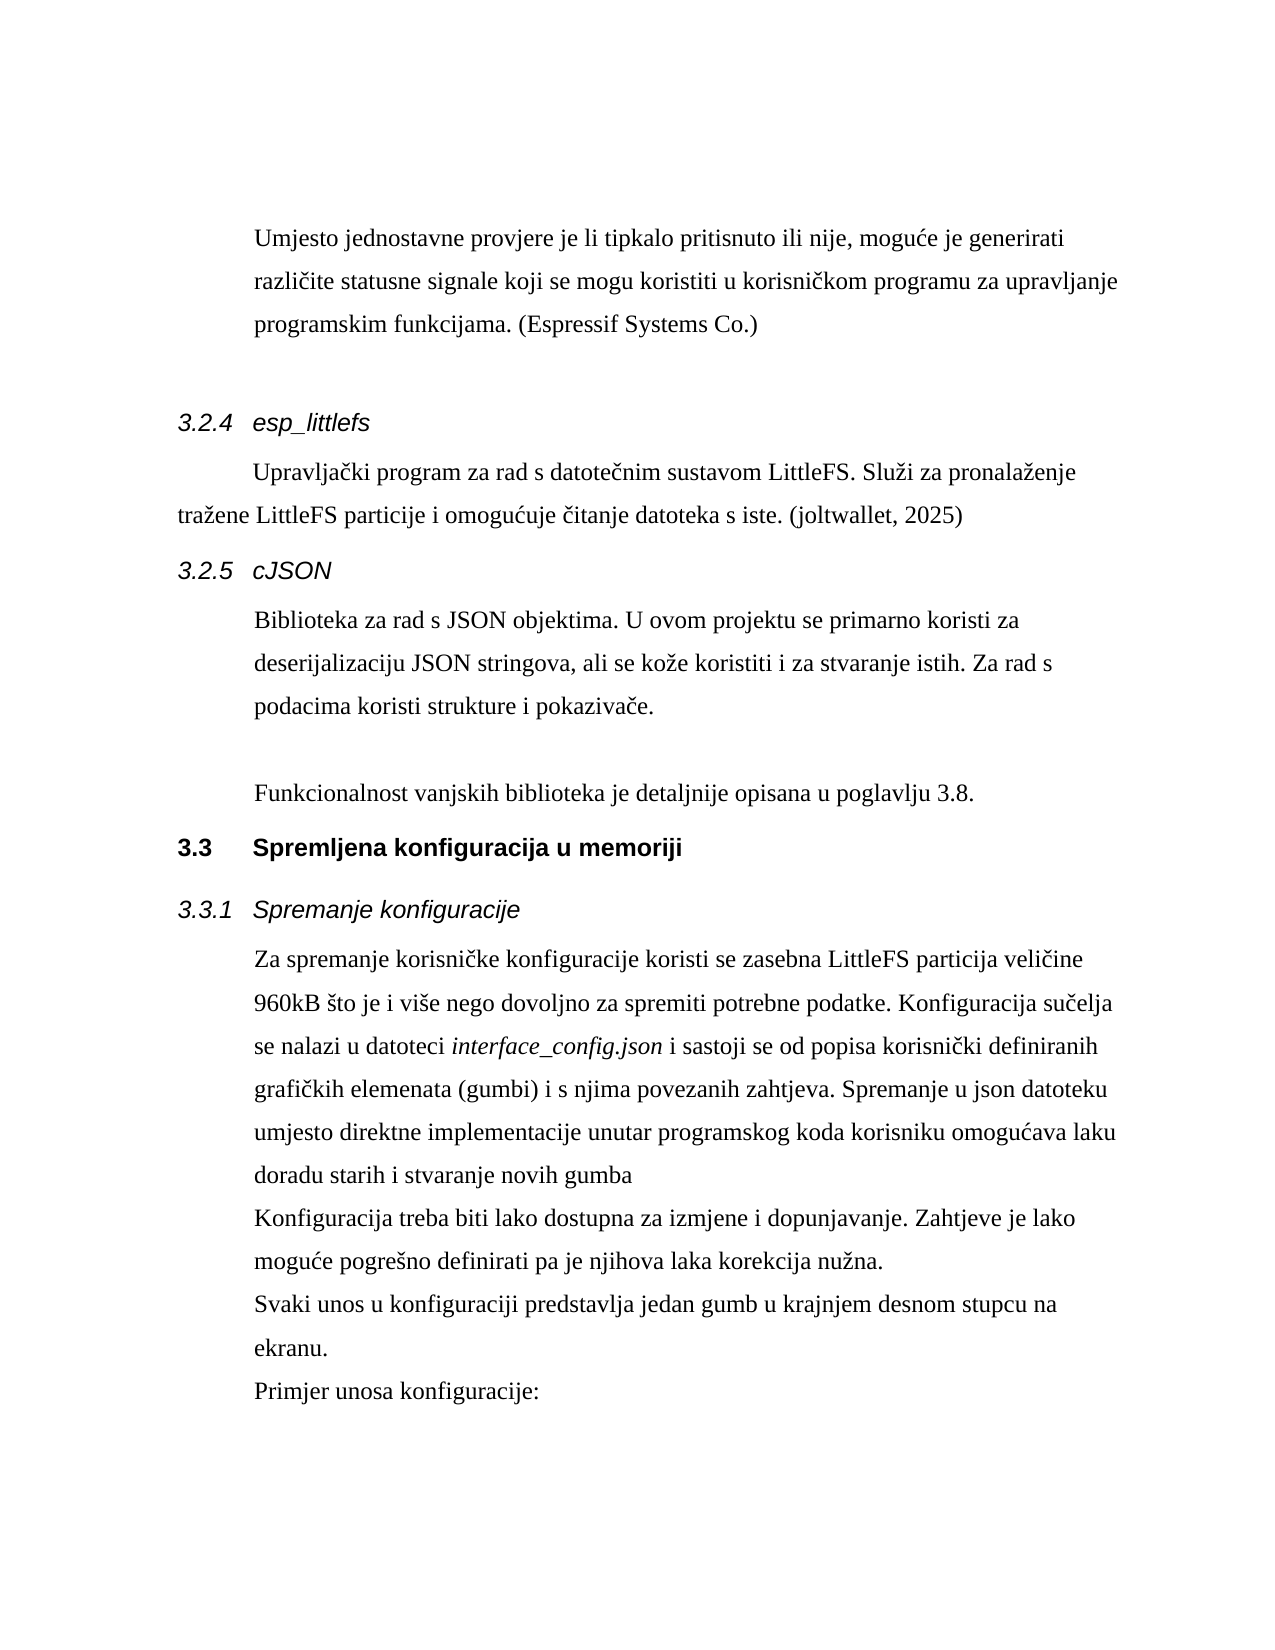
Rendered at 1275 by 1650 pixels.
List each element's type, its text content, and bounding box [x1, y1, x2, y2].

text Konfiguracija treba biti lako dostupna za izmjene i dopunjavanje. Zahtjeve je lako moguće pogrešno definirati pa je njihova laka korekcija nužna. [254, 1203, 1127, 1275]
text Primjer unosa konfiguracije: [254, 1376, 1127, 1404]
text Funkcionalnost vanjskih biblioteka je detaljnije opisana u poglavlju 3.8. [254, 778, 1127, 806]
subtitle Spremanje konfiguracije [177, 895, 1127, 924]
text Biblioteka za rad s JSON objektima. U ovom projektu se primarno koristi za deserijalizaciju JSON stringova, ali se kože koristiti i za stvaranje istih. Za rad s podacima koristi strukture i pokazivače. [254, 605, 1127, 720]
text Umjesto jednostavne provjere je li tipkalo pritisnuto ili nije, moguće je generirati različite statusne signale koji se mogu koristiti u korisničkom programu za upravljanje programskim funkcijama. (Espressif Systems Co.) [254, 223, 1127, 338]
subtitle cJSON [177, 556, 1127, 584]
text Za spremanje korisničke konfiguracije koristi se zasebna LittleFS particija veličine 960kB što je i više nego dovoljno za spremiti potrebne podatke. Konfiguracija sučelja se nalazi u datoteci interface_config.json i sastoji se od popisa korisnički definiranih grafičkih elemenata (gumbi) i s njima povezanih zahtjeva. Spremanje u json datoteku umjesto direktne implementacije unutar programskog koda korisniku omogućava laku doradu starih i stvaranje novih gumba [254, 944, 1127, 1189]
text Upravljački program za rad s datotečnim sustavom LittleFS. Služi za pronalaženje tražene LittleFS particije i omogućuje čitanje datoteka s iste. (joltwallet, 2025) [177, 457, 1127, 529]
subtitle Spremljena konfiguracija u memoriji [177, 833, 1127, 862]
text Svaki unos u konfiguraciji predstavlja jedan gumb u krajnjem desnom stupcu na ekranu. [254, 1289, 1127, 1361]
subtitle esp_littlefs [177, 408, 1127, 436]
